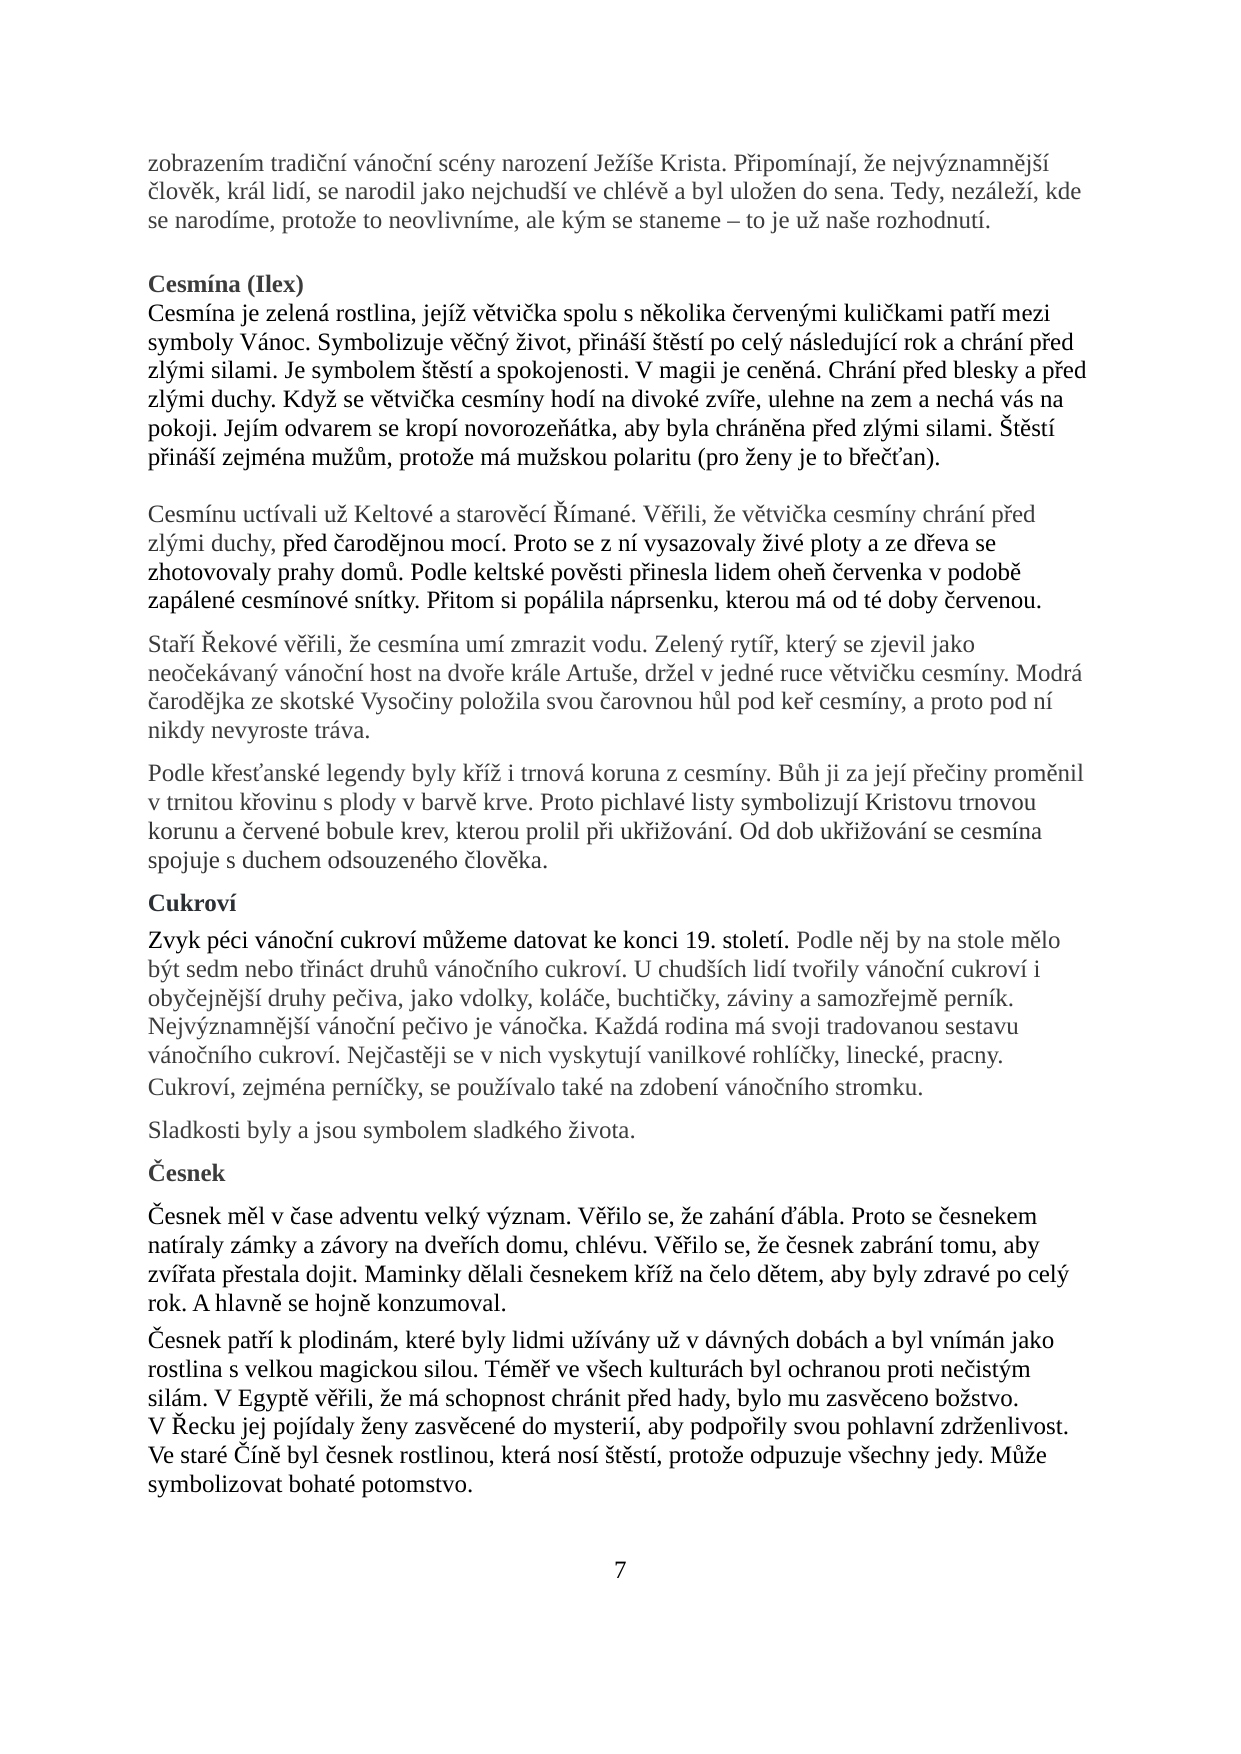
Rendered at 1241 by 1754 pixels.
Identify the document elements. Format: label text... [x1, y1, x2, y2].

text 7 [148, 1556, 1093, 1584]
text Cukroví [148, 888, 1093, 917]
text Podle křesťanské legendy byly kříž i trnová koruna z cesmíny. Bůh ji za její přečiny proměnil v trnitou křovinu s plody v barvě krve. Proto pichlavé listy symbolizují Kristovu trnovou korunu a červené bobule krev, kterou prolil při ukřižování. Od dob ukřižování se cesmína spojuje s duchem odsouzeného člověka. [148, 758, 1093, 873]
subtitle Cesmína (Ilex) [148, 269, 1093, 298]
text Cesmína je zelená rostlina, jejíž větvička spolu s několika červenými kuličkami patří mezi symboly Vánoc. Symbolizuje věčný život, přináší štěstí po celý následující rok a chrání před zlými silami. Je symbolem štěstí a spokojenosti. V magii je ceněná. Chrání před blesky a před zlými duchy. Když se větvička cesmíny hodí na divoké zvíře, ulehne na zem a nechá vás na pokoji. Jejím odvarem se kropí novorozeňátka, aby byla chráněna před zlými silami. Štěstí přináší zejména mužům, protože má mužskou polaritu (pro ženy je to břečťan). [148, 298, 1093, 471]
text Česnek patří k plodinám, které byly lidmi užívány už v dávných dobách a byl vnímán jako rostlina s velkou magickou silou. Téměř ve všech kulturách byl ochranou proti nečistým silám. V Egyptě věřili, že má schopnost chránit před hady, bylo mu zasvěceno božstvo. V Řecku jej pojídaly ženy zasvěcené do mysterií, aby podpořily svou pohlavní zdrženlivost. Ve staré Číně byl česnek rostlinou, která nosí štěstí, protože odpuzuje všechny jedy. Může symbolizovat bohaté potomstvo. [148, 1325, 1093, 1498]
text Cesmínu uctívali už Keltové a starověcí Římané. Věřili, že větvička cesmíny chrání před zlými duchy, před čarodějnou mocí. Proto se z ní vysazovaly živé ploty a ze dřeva se zhotovovaly prahy domů. Podle keltské pověsti přinesla lidem oheň červenka v podobě zapálené cesmínové snítky. Přitom si popálila náprsenku, kterou má od té doby červenou. [148, 499, 1093, 614]
text Česnek [148, 1158, 1093, 1187]
text Staří Řekové věřili, že cesmína umí zmrazit vodu. Zelený rytíř, který se zjevil jako neočekávaný vánoční host na dvoře krále Artuše, držel v jedné ruce větvičku cesmíny. Modrá čarodějka ze skotské Vysočiny položila svou čarovnou hůl pod keř cesmíny, a proto pod ní nikdy nevyroste tráva. [148, 629, 1093, 744]
text Česnek měl v čase adventu velký význam. Věřilo se, že zahání ďábla. Proto se česnekem natíraly zámky a závory na dveřích domu, chlévu. Věřilo se, že česnek zabrání tomu, aby zvířata přestala dojit. Maminky dělali česnekem kříž na čelo dětem, aby byly zdravé po celý rok. A hlavně se hojně konzumoval. [148, 1201, 1093, 1316]
text Sladkosti byly a jsou symbolem sladkého života. [148, 1115, 1093, 1144]
text Zvyk péci vánoční cukroví můžeme datovat ke konci 19. století. Podle něj by na stole mělo být sedm nebo třináct druhů vánočního cukroví. U chudších lidí tvořily vánoční cukroví i obyčejnější druhy pečiva, jako vdolky, koláče, buchtičky, záviny a samozřejmě perník. Nejvýznamnější vánoční pečivo je vánočka. Každá rodina má svoji tradovanou sestavu vánočního cukroví. Nejčastěji se v nich vyskytují vanilkové rohlíčky, linecké, pracny. [148, 925, 1093, 1069]
text zobrazením tradiční vánoční scény narození Ježíše Krista. Připomínají, že nejvýznamnější člověk, král lidí, se narodil jako nejchudší ve chlévě a byl uložen do sena. Tedy, nezáleží, kde se narodíme, protože to neovlivníme, ale kým se staneme – to je už naše rozhodnutí. [148, 148, 1093, 234]
text Cukroví, zejména perníčky, se používalo také na zdobení vánočního stromku. [148, 1072, 1093, 1100]
